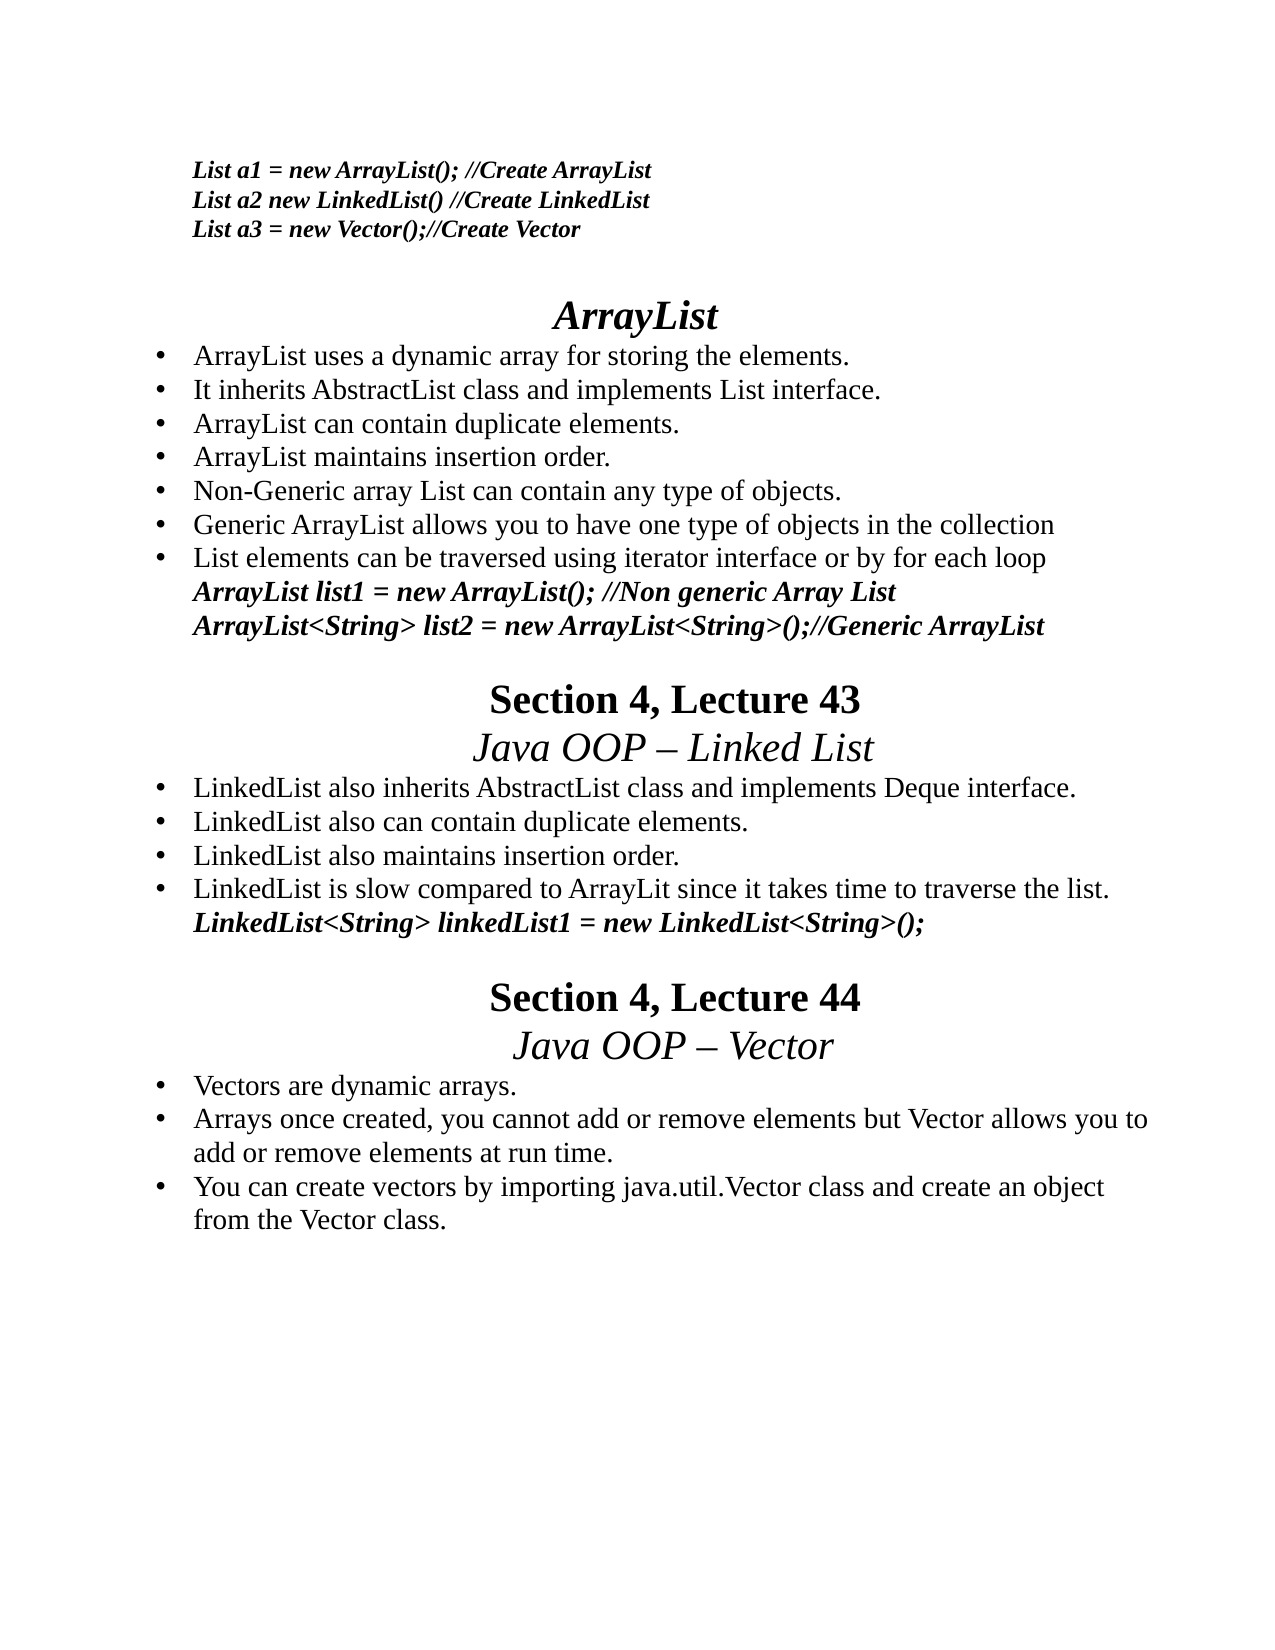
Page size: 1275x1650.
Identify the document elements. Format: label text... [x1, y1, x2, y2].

list ArrayList list1 = new ArrayList(); //Non generic Array List [156, 574, 1157, 608]
list List elements can be traversed using iterator interface or by for each loop [156, 540, 1157, 574]
list LinkedList is slow compared to ArrayLit since it takes time to traverse the list. [156, 871, 1157, 905]
list LinkedList<String> linkedList1 = new LinkedList<String>(); [156, 905, 1157, 939]
list ArrayList maintains insertion order. [156, 439, 1157, 473]
list LinkedList also maintains insertion order. [156, 838, 1157, 871]
list ArrayList uses a dynamic array for storing the elements. [156, 338, 1157, 372]
list Section 4, Lecture 44 [156, 972, 1157, 1020]
list LinkedList also inherits AbstractList class and implements Deque interface. [156, 771, 1157, 804]
list Java OOP – Linked List [156, 723, 1157, 771]
list Generic ArrayList allows you to have one type of objects in the collection [156, 507, 1157, 540]
text List a1 = new ArrayList(); //Create ArrayList [118, 152, 1157, 185]
text List a2 new LinkedList() //Create LinkedList [118, 185, 1157, 214]
text ArrayList [118, 291, 1157, 338]
list Arrays once created, you cannot add or remove elements but Vector allows you to add or remove elements at run time. [156, 1102, 1157, 1169]
list Non-Generic array List can contain any type of objects. [156, 473, 1157, 507]
list ArrayList can contain duplicate elements. [156, 406, 1157, 439]
text List a3 = new Vector();//Create Vector [118, 214, 1157, 243]
list Vectors are dynamic arrays. [156, 1068, 1157, 1102]
list ArrayList<String> list2 = new ArrayList<String>();//Generic ArrayList [156, 608, 1157, 641]
list You can create vectors by importing java.util.Vector class and create an object from the Vector class. [156, 1169, 1157, 1236]
list Section 4, Lecture 43 [156, 675, 1157, 723]
list LinkedList also can contain duplicate elements. [156, 804, 1157, 838]
list Java OOP – Vector [156, 1020, 1157, 1068]
list It inherits AbstractList class and implements List interface. [156, 372, 1157, 406]
